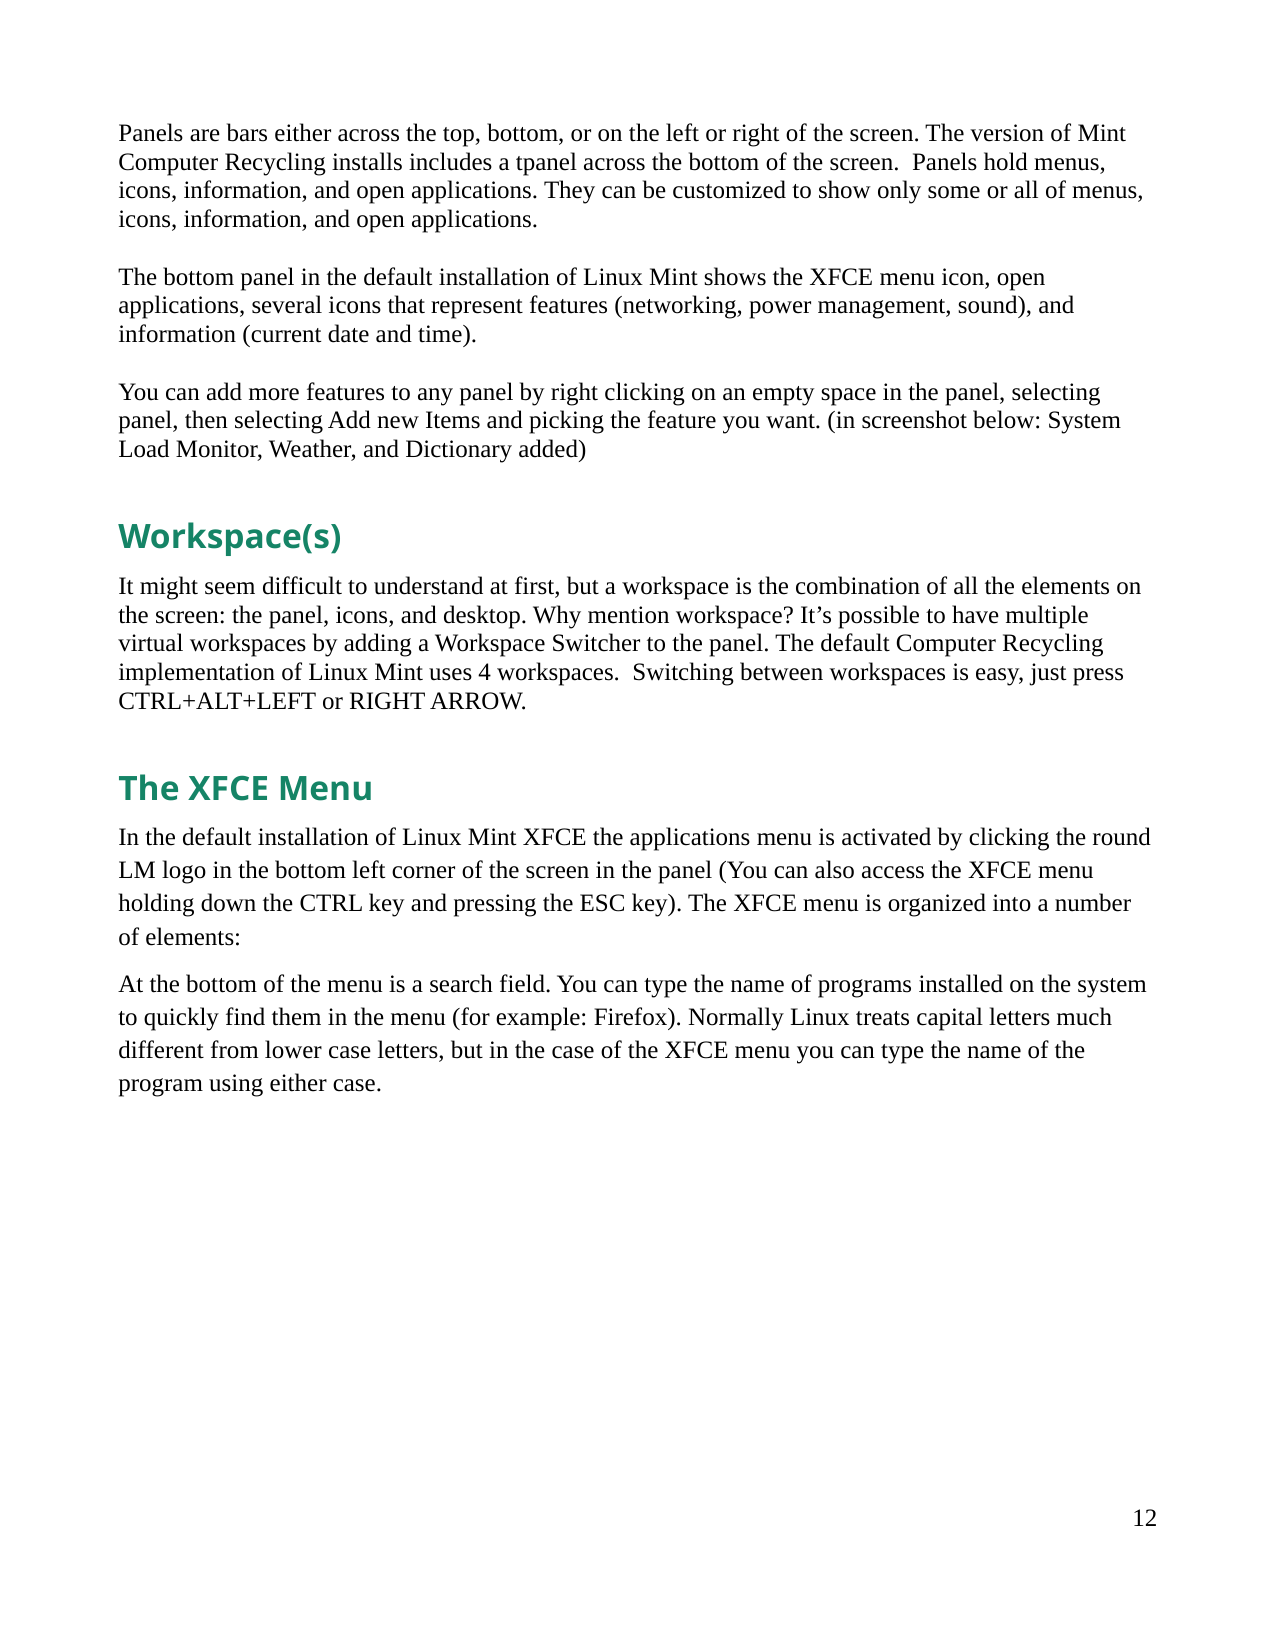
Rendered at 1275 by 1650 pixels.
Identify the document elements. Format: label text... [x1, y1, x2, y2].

text It might seem difficult to understand at first, but a workspace is the combination of all the elements on the screen: the panel, icons, and desktop. Why mention workspace? It’s possible to have multiple virtual workspaces by adding a Workspace Switcher to the panel. The default Computer Recycling implementation of Linux Mint uses 4 workspaces. Switching between workspaces is easy, just press CTRL+ALT+LEFT or RIGHT ARROW. [118, 571, 1157, 715]
text You can add more features to any panel by right clicking on an empty space in the panel, selecting panel, then selecting Add new Items and picking the feature you want. (in screenshot below: System Load Monitor, Weather, and Dictionary added) [118, 377, 1157, 463]
text Panels are bars either across the top, bottom, or on the left or right of the screen. The version of Mint Computer Recycling installs includes a tpanel across the bottom of the screen. Panels hold menus, icons, information, and open applications. They can be customized to show only some or all of menus, icons, information, and open applications. [118, 118, 1157, 233]
text In the default installation of Linux Mint XFCE the applications menu is activated by clicking the round LM logo in the bottom left corner of the screen in the panel (You can also access the XFCE menu holding down the CTRL key and pressing the ESC key). The XFCE menu is organized into a number of elements: [118, 822, 1157, 950]
text At the bottom of the menu is a search field. You can type the name of programs installed on the system to quickly find them in the menu (for example: Firefox). Normally Linux treats capital letters much different from lower case letters, but in the case of the XFCE menu you can type the name of the program using either case. [118, 969, 1157, 1097]
subtitle The XFCE Menu [118, 764, 1157, 810]
text The bottom panel in the default installation of Linux Mint shows the XFCE menu icon, open applications, several icons that represent features (networking, power management, sound), and information (current date and time). [118, 262, 1157, 348]
subtitle Workspace(s) [118, 513, 1157, 558]
